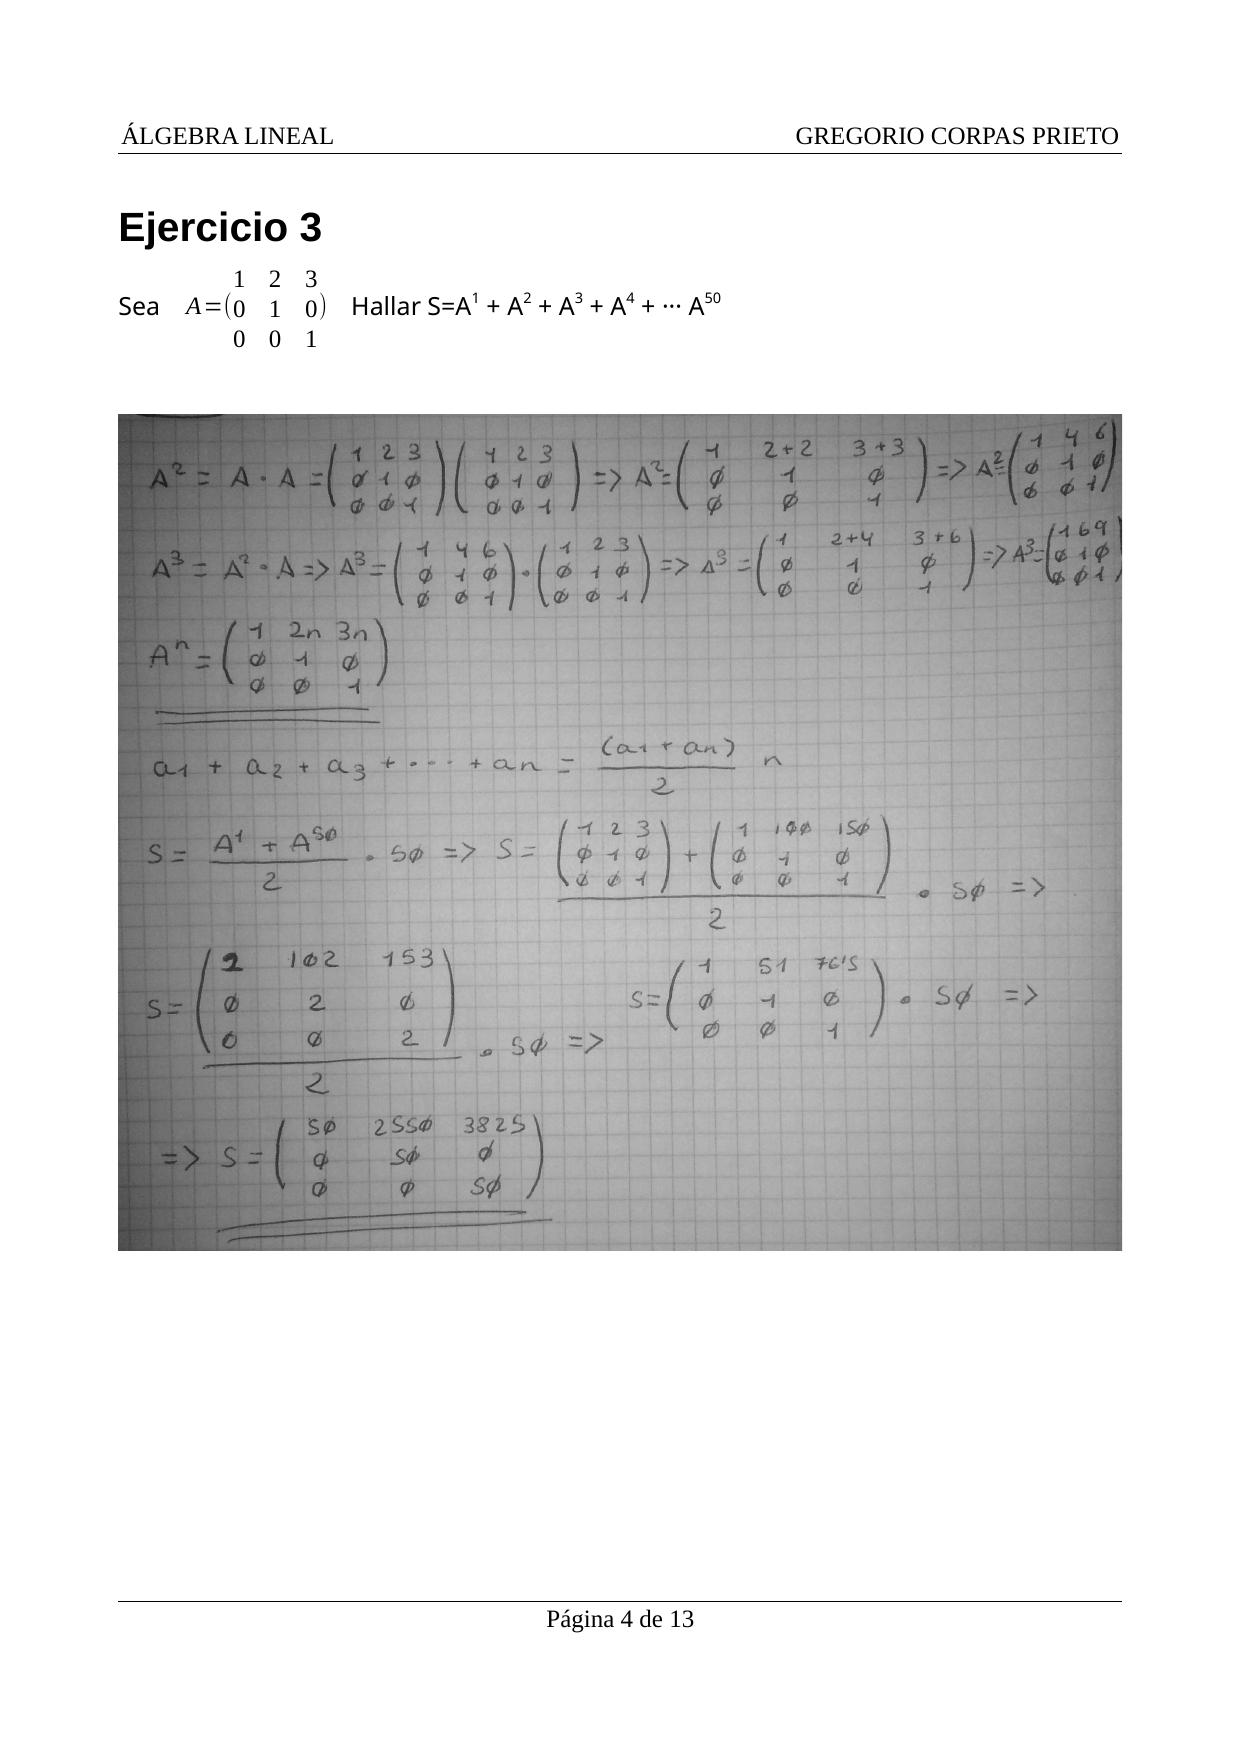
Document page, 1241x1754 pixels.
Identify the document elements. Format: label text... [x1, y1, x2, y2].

subtitle Ejercicio 3 [118, 203, 1122, 250]
picture [118, 414, 1123, 1251]
text Sea Hallar S=A1 + A2 + A3 + A4 + ··· A50 [118, 263, 1122, 352]
